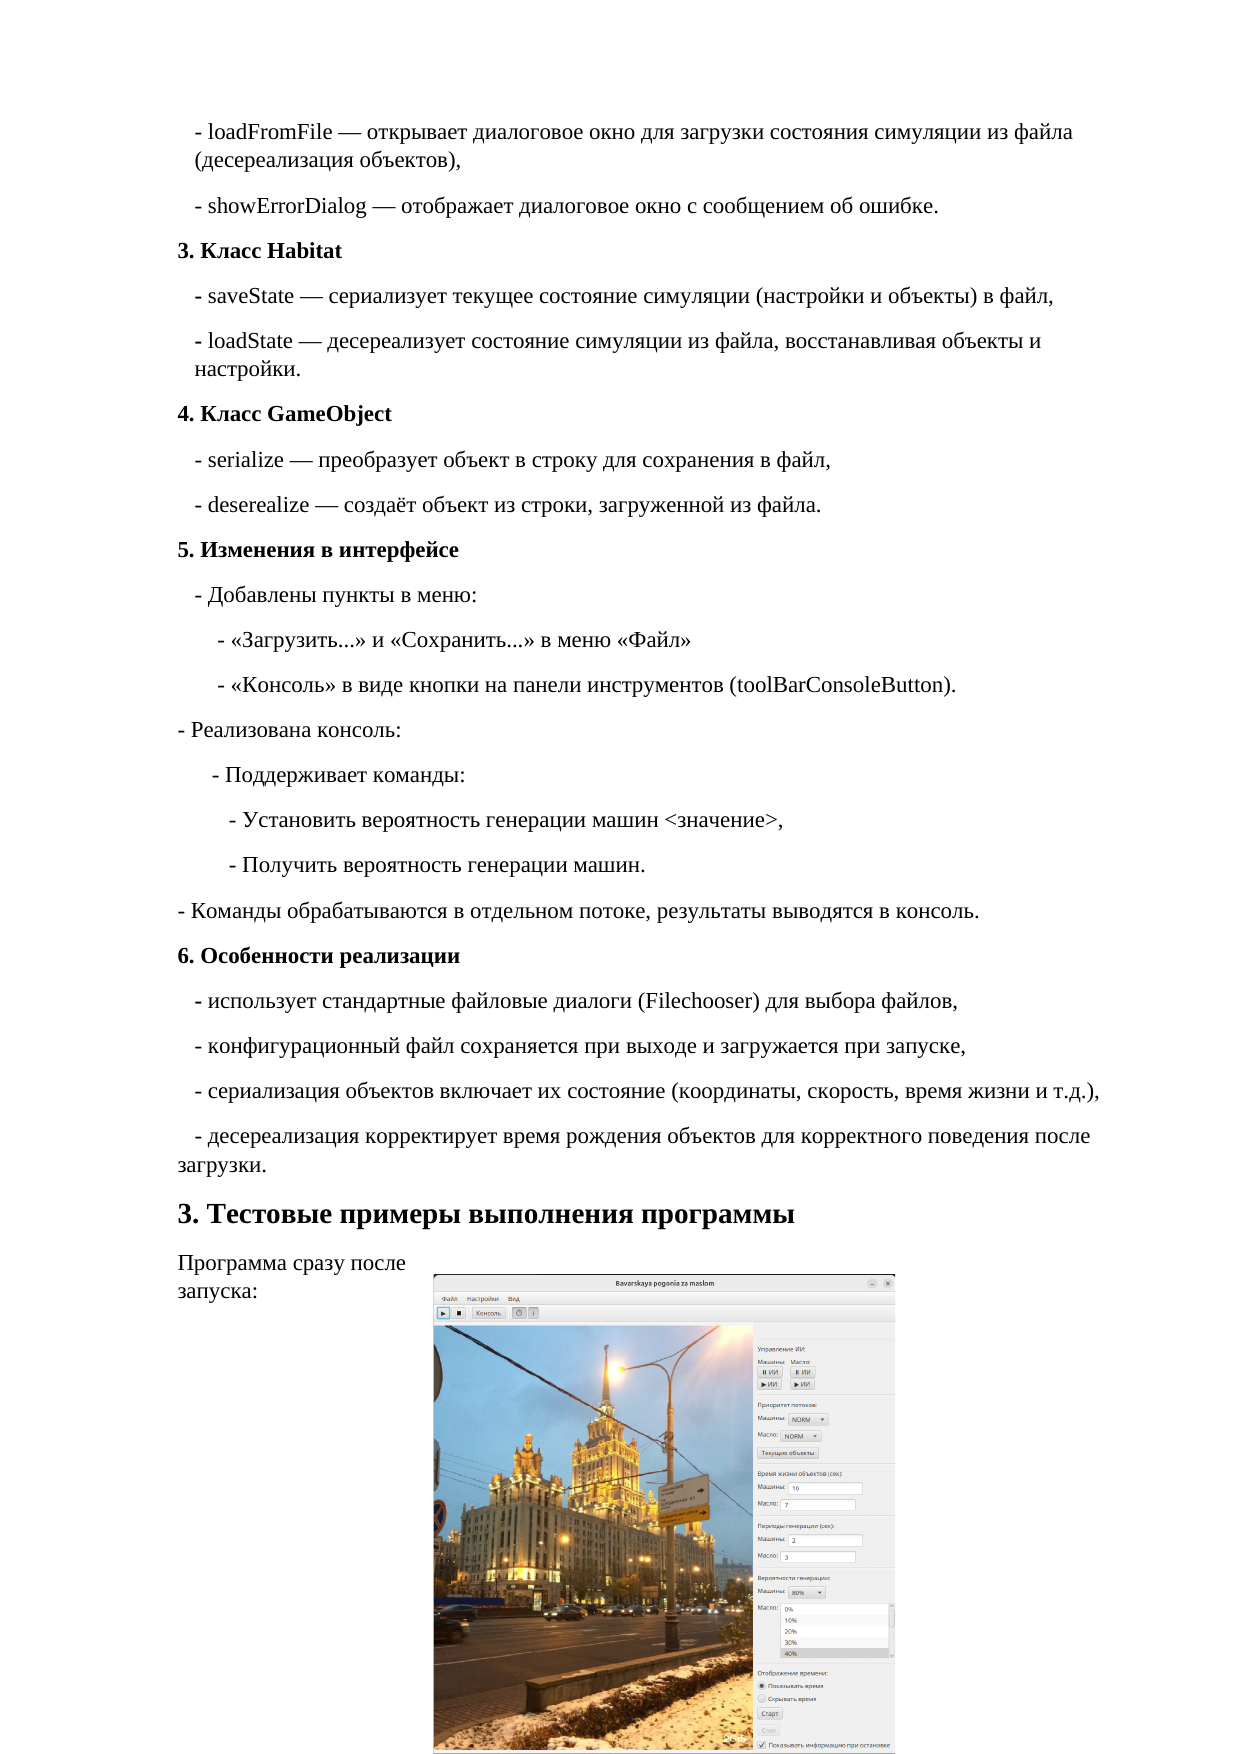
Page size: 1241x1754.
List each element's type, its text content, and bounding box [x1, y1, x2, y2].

text - «Загрузить...» и «Сохранить...» в меню «Файл» [177, 626, 1152, 652]
text - десереализация корректирует время рождения объектов для корректного поведения после загрузки. [177, 1122, 1152, 1177]
text - showErrorDialog — отображает диалоговое окно с сообщением об ошибке. [177, 192, 1152, 218]
text - Установить вероятность генерации машин <значение>, [177, 806, 1152, 833]
text - сериализация объектов включает их состояние (координаты, скорость, время жизни и т.д.), [177, 1077, 1152, 1103]
text - deserealize — создаёт объект из строки, загруженной из файла. [177, 491, 1152, 517]
text - конфигурационный файл сохраняется при выходе и загружается при запуске, [177, 1032, 1152, 1058]
text - Поддерживает команды: [177, 761, 1152, 788]
text 3. Тестовые примеры выполнения программы [177, 1196, 1152, 1229]
text - «Консоль» в виде кнопки на панели инструментов (toolBarConsoleButton). [177, 671, 1152, 697]
text - Реализована консоль: [177, 716, 1152, 743]
text - Команды обрабатываются в отдельном потоке, результаты выводятся в консоль. [177, 897, 1152, 923]
text - loadState — десереализует состояние симуляции из файла, восстанавливая объекты и настройки. [177, 327, 1152, 382]
text - loadFromFile — открывает диалоговое окно для загрузки состояния симуляции из файла (десереализация объектов), [177, 118, 1152, 173]
text - serialize — преобразует объект в строку для сохранения в файл, [177, 446, 1152, 472]
text - saveState — сериализует текущее состояние симуляции (настройки и объекты) в файл, [177, 282, 1152, 308]
text 3. Класс Habitat [177, 237, 1152, 263]
picture [433, 1274, 896, 1754]
text Программа сразу после запуска: [177, 1248, 1152, 1303]
text - Добавлены пункты в меню: [177, 581, 1152, 607]
text 6. Особенности реализации [177, 942, 1152, 968]
text - использует стандартные файловые диалоги (Filechooser) для выбора файлов, [177, 987, 1152, 1013]
text - Получить вероятность генерации машин. [177, 852, 1152, 878]
text 4. Класс GameObject [177, 401, 1152, 427]
text 5. Изменения в интерфейсе [177, 536, 1152, 562]
